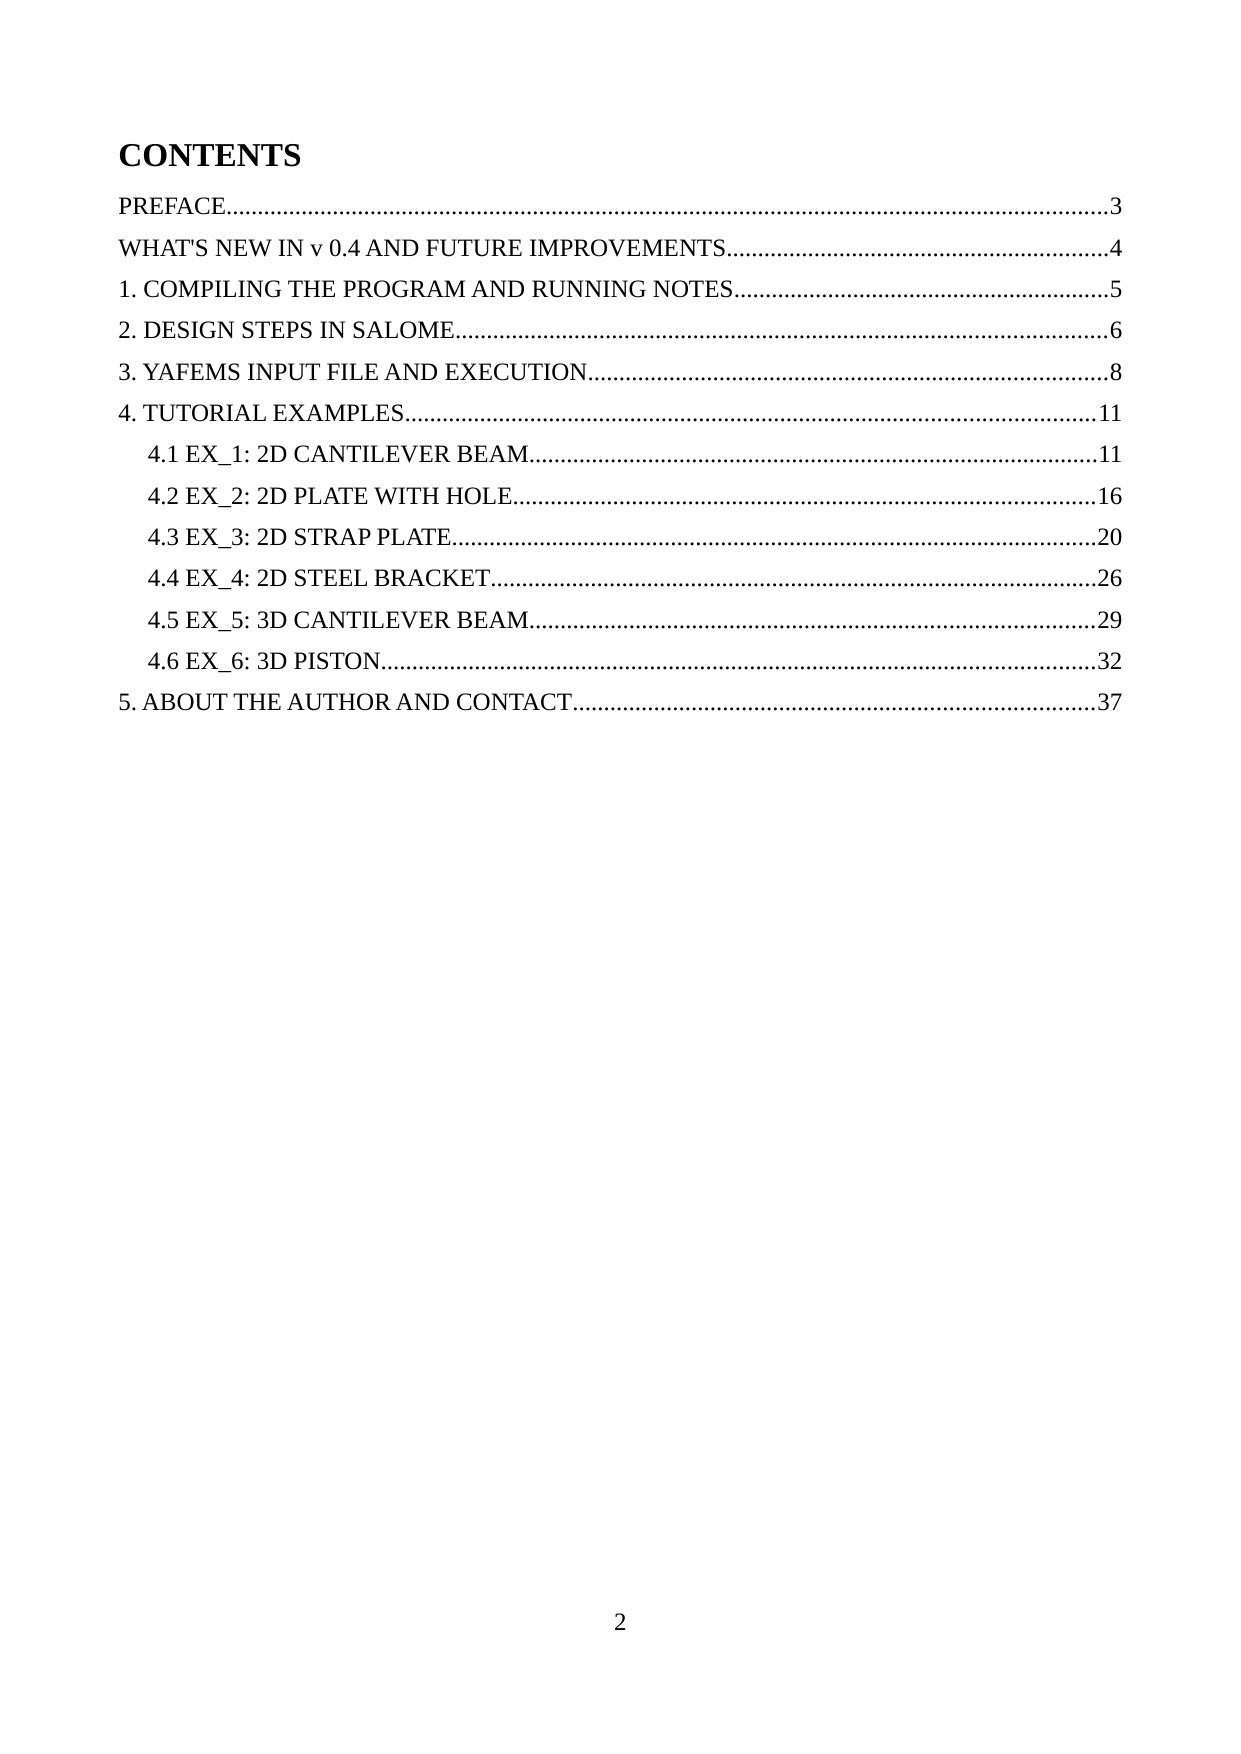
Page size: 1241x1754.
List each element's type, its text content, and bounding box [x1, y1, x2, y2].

subtitle CONTENTS [118, 143, 1122, 173]
text 3. YAFEMS INPUT FILE AND EXECUTION 8 [118, 356, 1122, 386]
text 4.1 EX_1: 2D CANTILEVER BEAM 11 [148, 439, 1122, 469]
text WHAT'S NEW IN v 0.4 AND FUTURE IMPROVEMENTS 4 [118, 232, 1122, 262]
text 4. TUTORIAL EXAMPLES 11 [118, 398, 1122, 427]
text 4.2 EX_2: 2D PLATE WITH HOLE 16 [148, 481, 1122, 510]
text 2. DESIGN STEPS IN SALOME 6 [118, 315, 1122, 344]
text 4.6 EX_6: 3D PISTON 32 [148, 646, 1122, 675]
text 4.5 EX_5: 3D CANTILEVER BEAM 29 [148, 604, 1122, 634]
text 4.3 EX_3: 2D STRAP PLATE 20 [148, 522, 1122, 551]
text PREFACE 3 [118, 191, 1122, 221]
text 1. COMPILING THE PROGRAM AND RUNNING NOTES 5 [118, 274, 1122, 303]
text 5. ABOUT THE AUTHOR AND CONTACT 37 [118, 687, 1122, 717]
text 4.4 EX_4: 2D STEEL BRACKET 26 [148, 563, 1122, 593]
